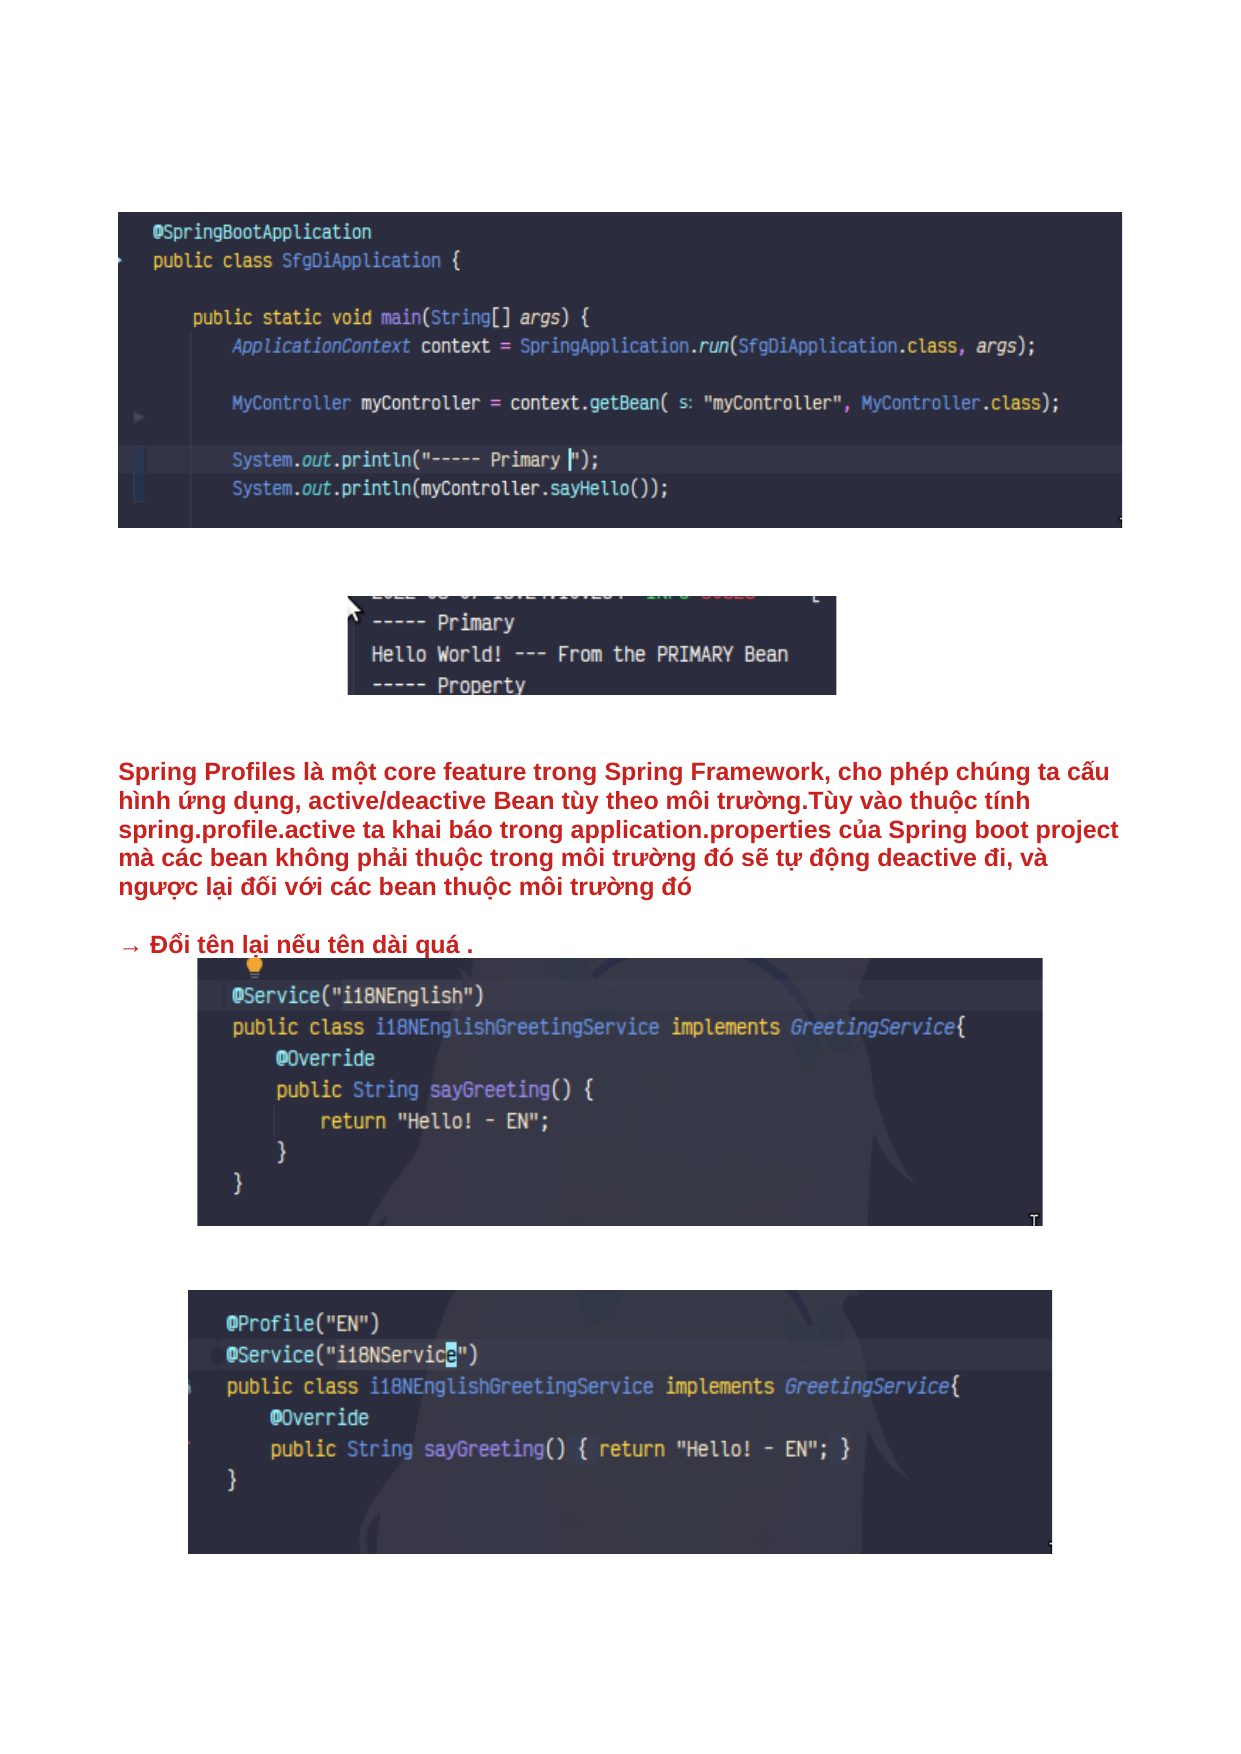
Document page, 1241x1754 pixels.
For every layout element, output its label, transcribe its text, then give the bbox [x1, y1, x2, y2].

picture [188, 1290, 1053, 1554]
picture [118, 212, 1123, 528]
picture [347, 596, 837, 695]
picture [197, 958, 1043, 1226]
text → Đổi tên lại nếu tên dài quá . [118, 930, 1122, 958]
text Spring Profiles là một core feature trong Spring Framework, cho phép chúng ta cấu hình ứng dụng, active/deactive Bean tùy theo môi trường.Tùy vào thuộc tính spring.profile.active ta khai báo trong application.properties của Spring boot project mà các bean không phải thuộc trong môi trường đó sẽ tự động deactive đi, và ngược lại đối với các bean thuộc môi trường đó [118, 757, 1122, 901]
